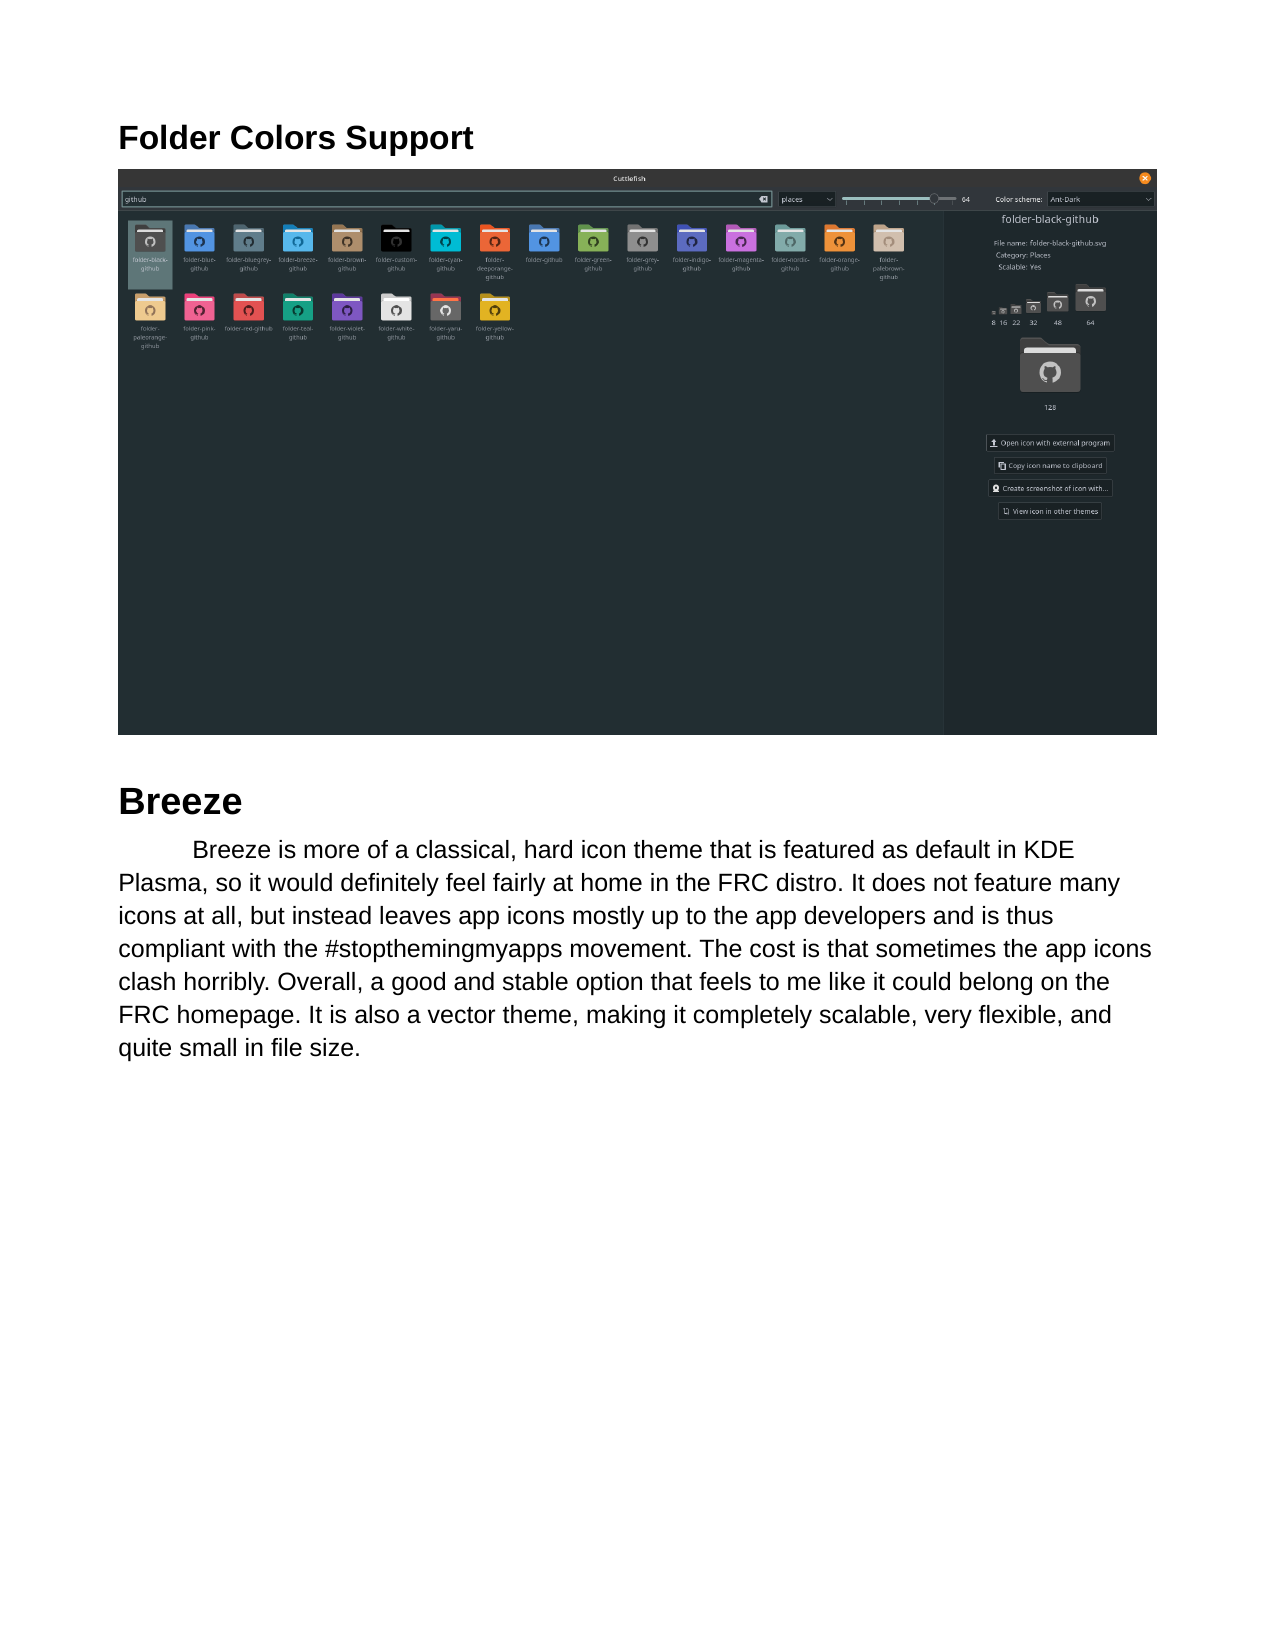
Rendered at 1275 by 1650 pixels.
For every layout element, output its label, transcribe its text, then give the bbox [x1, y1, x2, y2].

subtitle Folder Colors Support [118, 118, 1157, 157]
subtitle Breeze [118, 778, 1157, 822]
picture [118, 169, 1157, 735]
text Breeze is more of a classical, hard icon theme that is featured as default in KDE Plasma, so it would definitely feel fairly at home in the FRC distro. It does not feature many icons at all, but instead leaves app icons mostly up to the app developers and is thus compliant with the #stopthemingmyapps movement. The cost is that sometimes the app icons clash horribly. Overall, a good and stable option that feels to me like it could belong on the FRC homepage. It is also a vector theme, making it completely scalable, very flexible, and quite small in file size. [118, 834, 1157, 1061]
